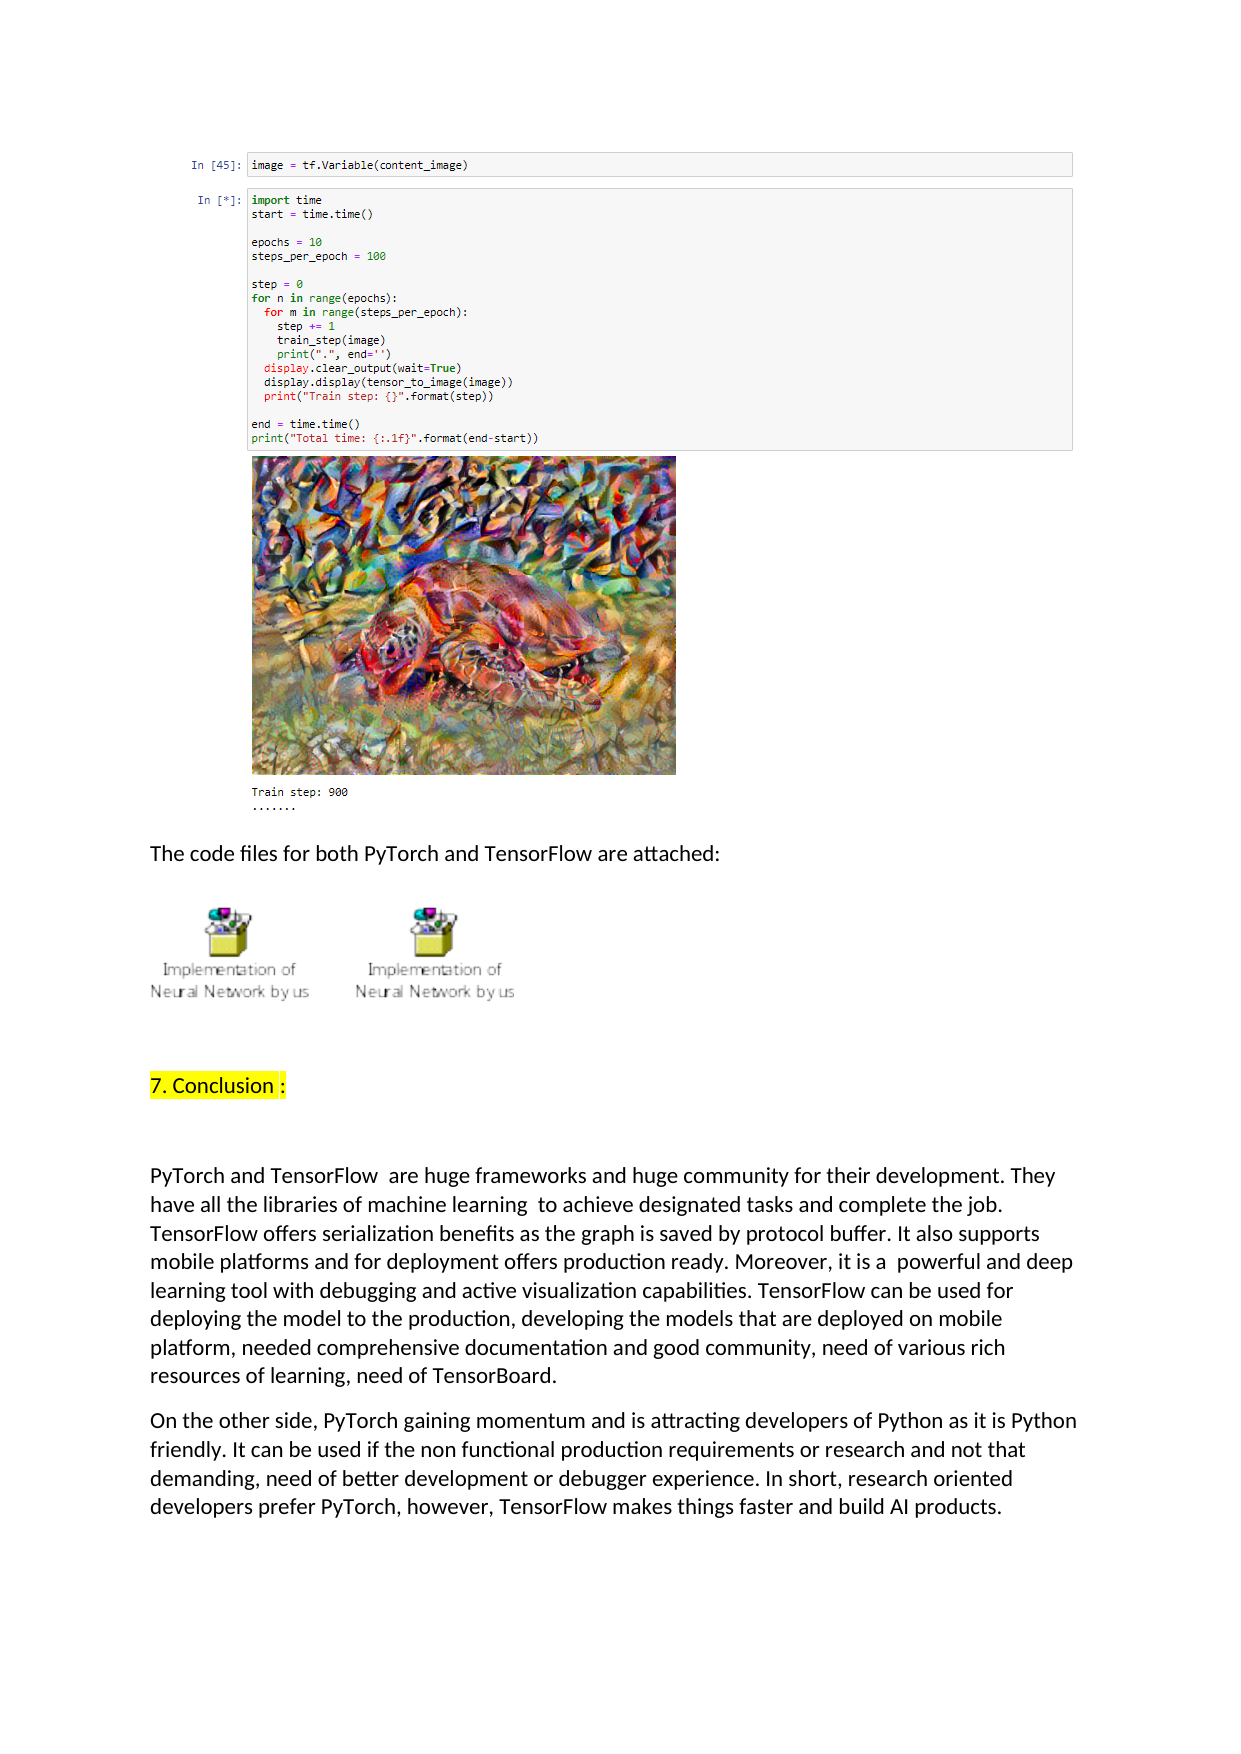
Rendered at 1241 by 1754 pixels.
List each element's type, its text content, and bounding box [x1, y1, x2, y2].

text 7. Conclusion : [150, 1071, 1090, 1099]
text The code files for both PyTorch and TensorFlow are attached: [150, 839, 1090, 867]
text PyTorch and TensorFlow are huge frameworks and huge community for their development. They have all the libraries of machine learning to achieve designated tasks and complete the job. TensorFlow offers serialization benefits as the graph is saved by protocol buffer. It also supports mobile platforms and for deployment offers production ready. Moreover, it is a powerful and deep learning tool with debugging and active visualization capabilities. TensorFlow can be used for deploying the model to the production, developing the models that are deployed on mobile platform, needed comprehensive documentation and good community, need of various rich resources of learning, need of TensorBoard. [150, 1162, 1090, 1389]
text On the other side, PyTorch gaining momentum and is attracting developers of Python as it is Python friendly. It can be used if the non functional production requirements or research and not that demanding, need of better development or debugger experience. In short, research oriented developers prefer PyTorch, however, TensorFlow makes things faster and build AI products. [150, 1407, 1090, 1520]
